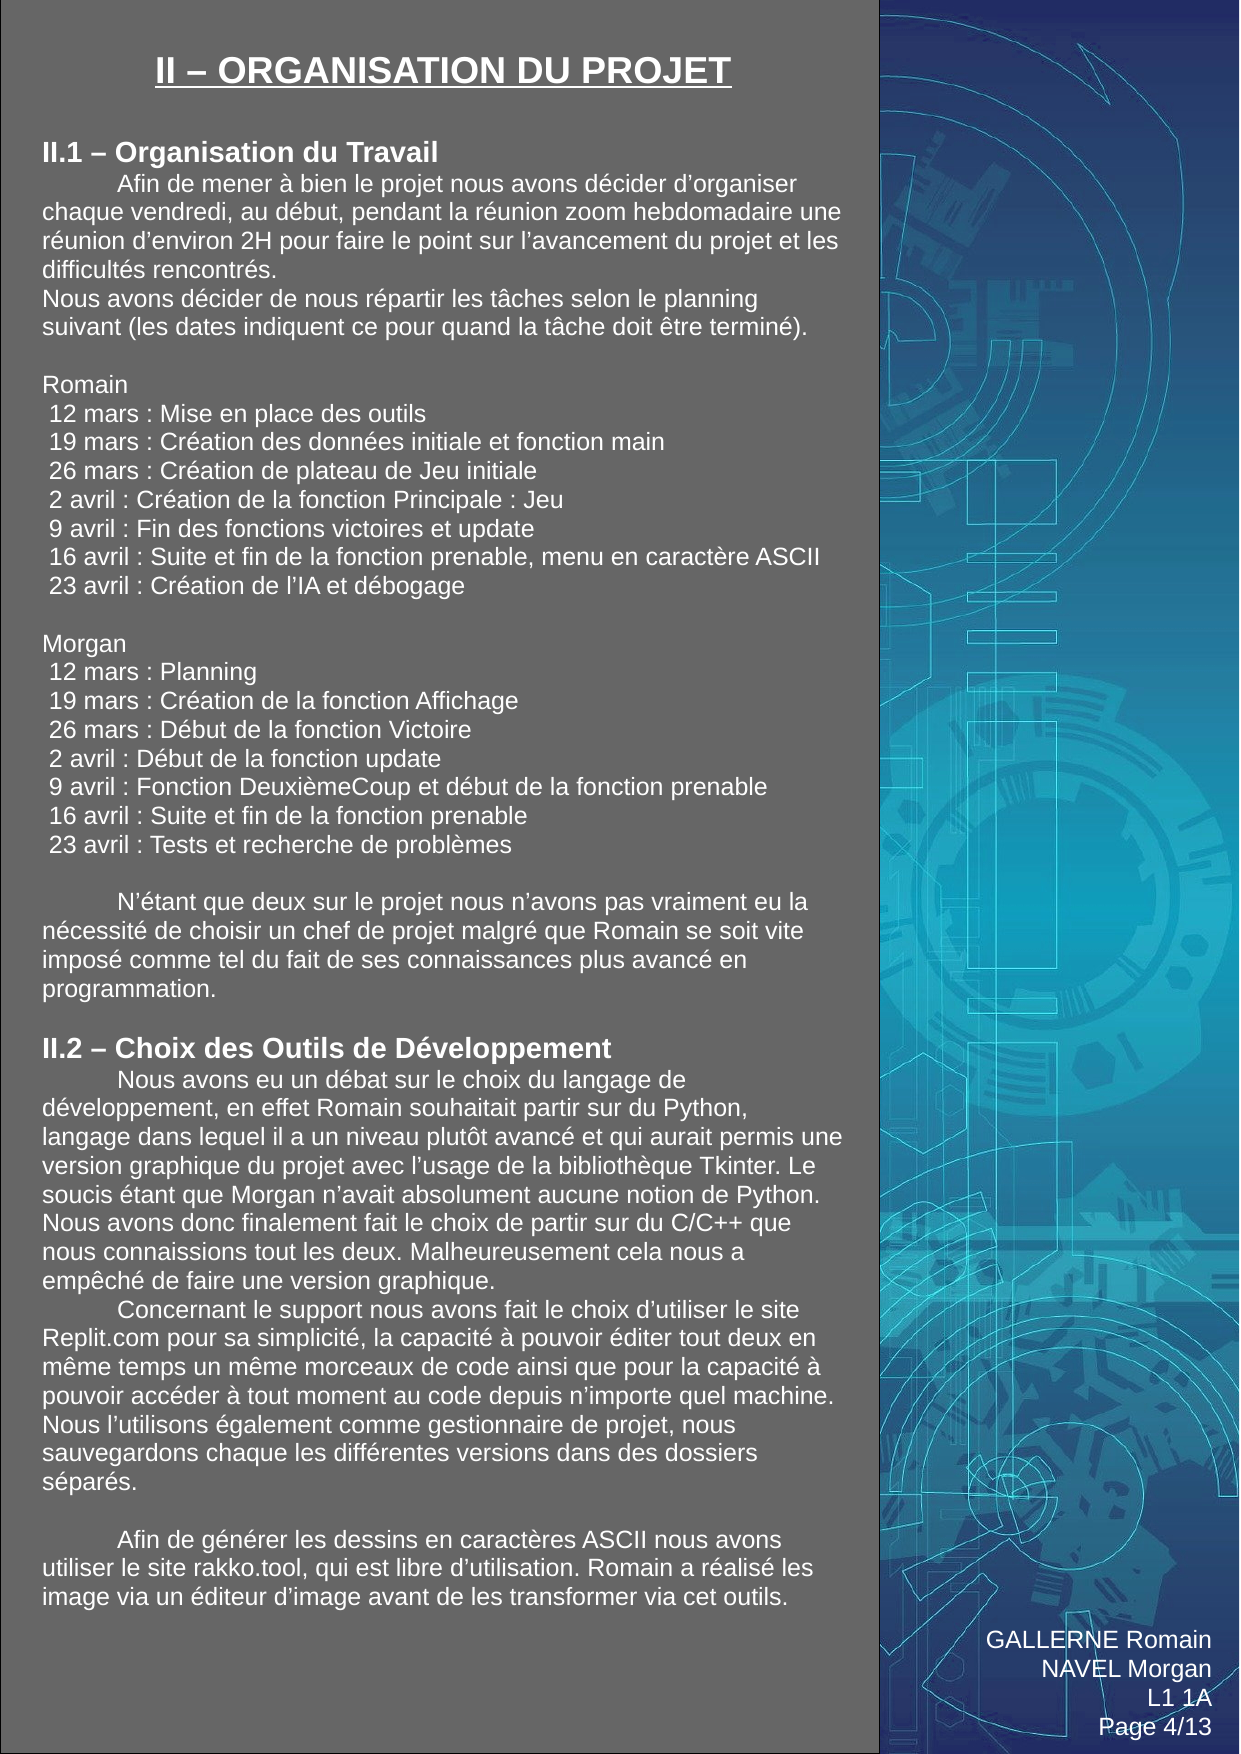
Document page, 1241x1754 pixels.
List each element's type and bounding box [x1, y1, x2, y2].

picture [880, 0, 1240, 1754]
